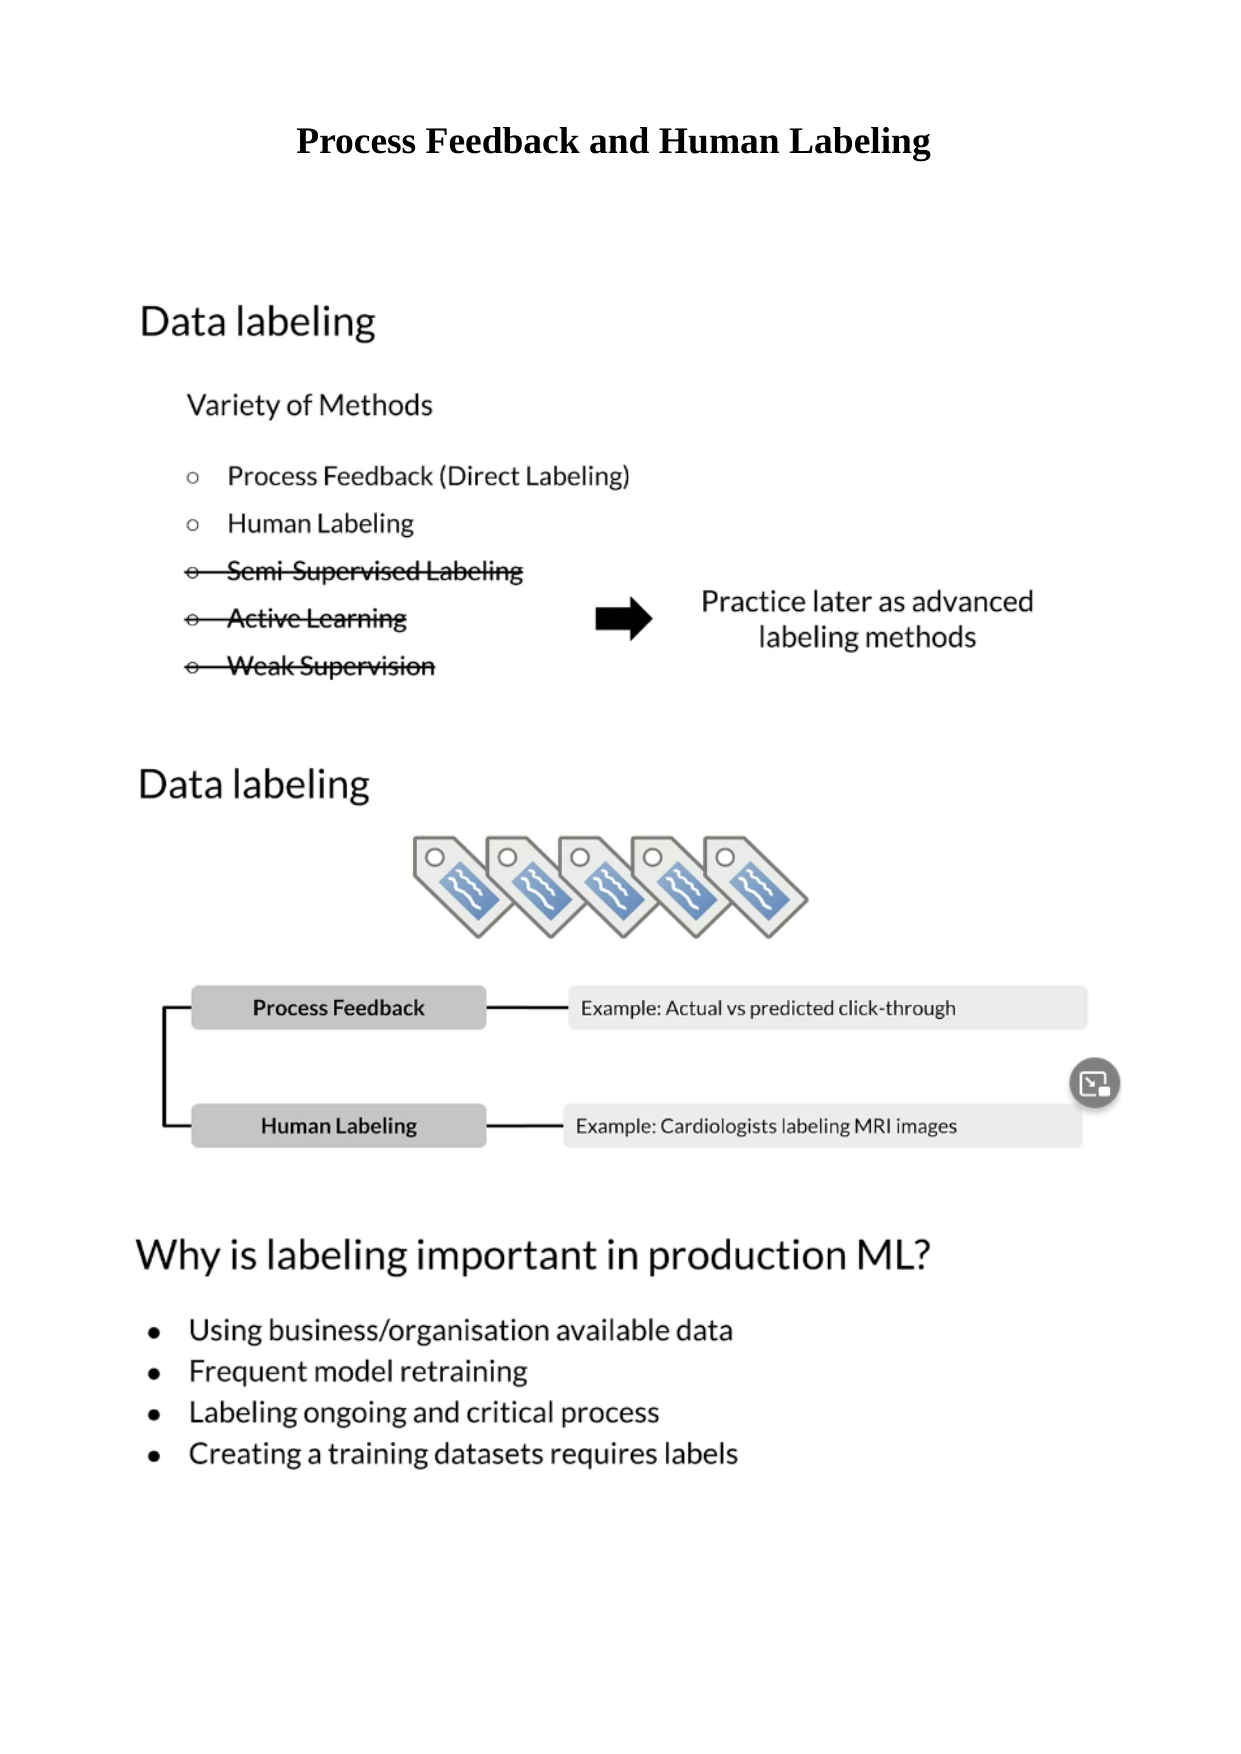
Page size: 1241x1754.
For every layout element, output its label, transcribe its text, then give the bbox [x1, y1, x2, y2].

picture [118, 283, 1123, 693]
subtitle Process Feedback and Human Labeling [118, 118, 1122, 161]
picture [118, 1219, 1123, 1480]
picture [118, 750, 1123, 1162]
